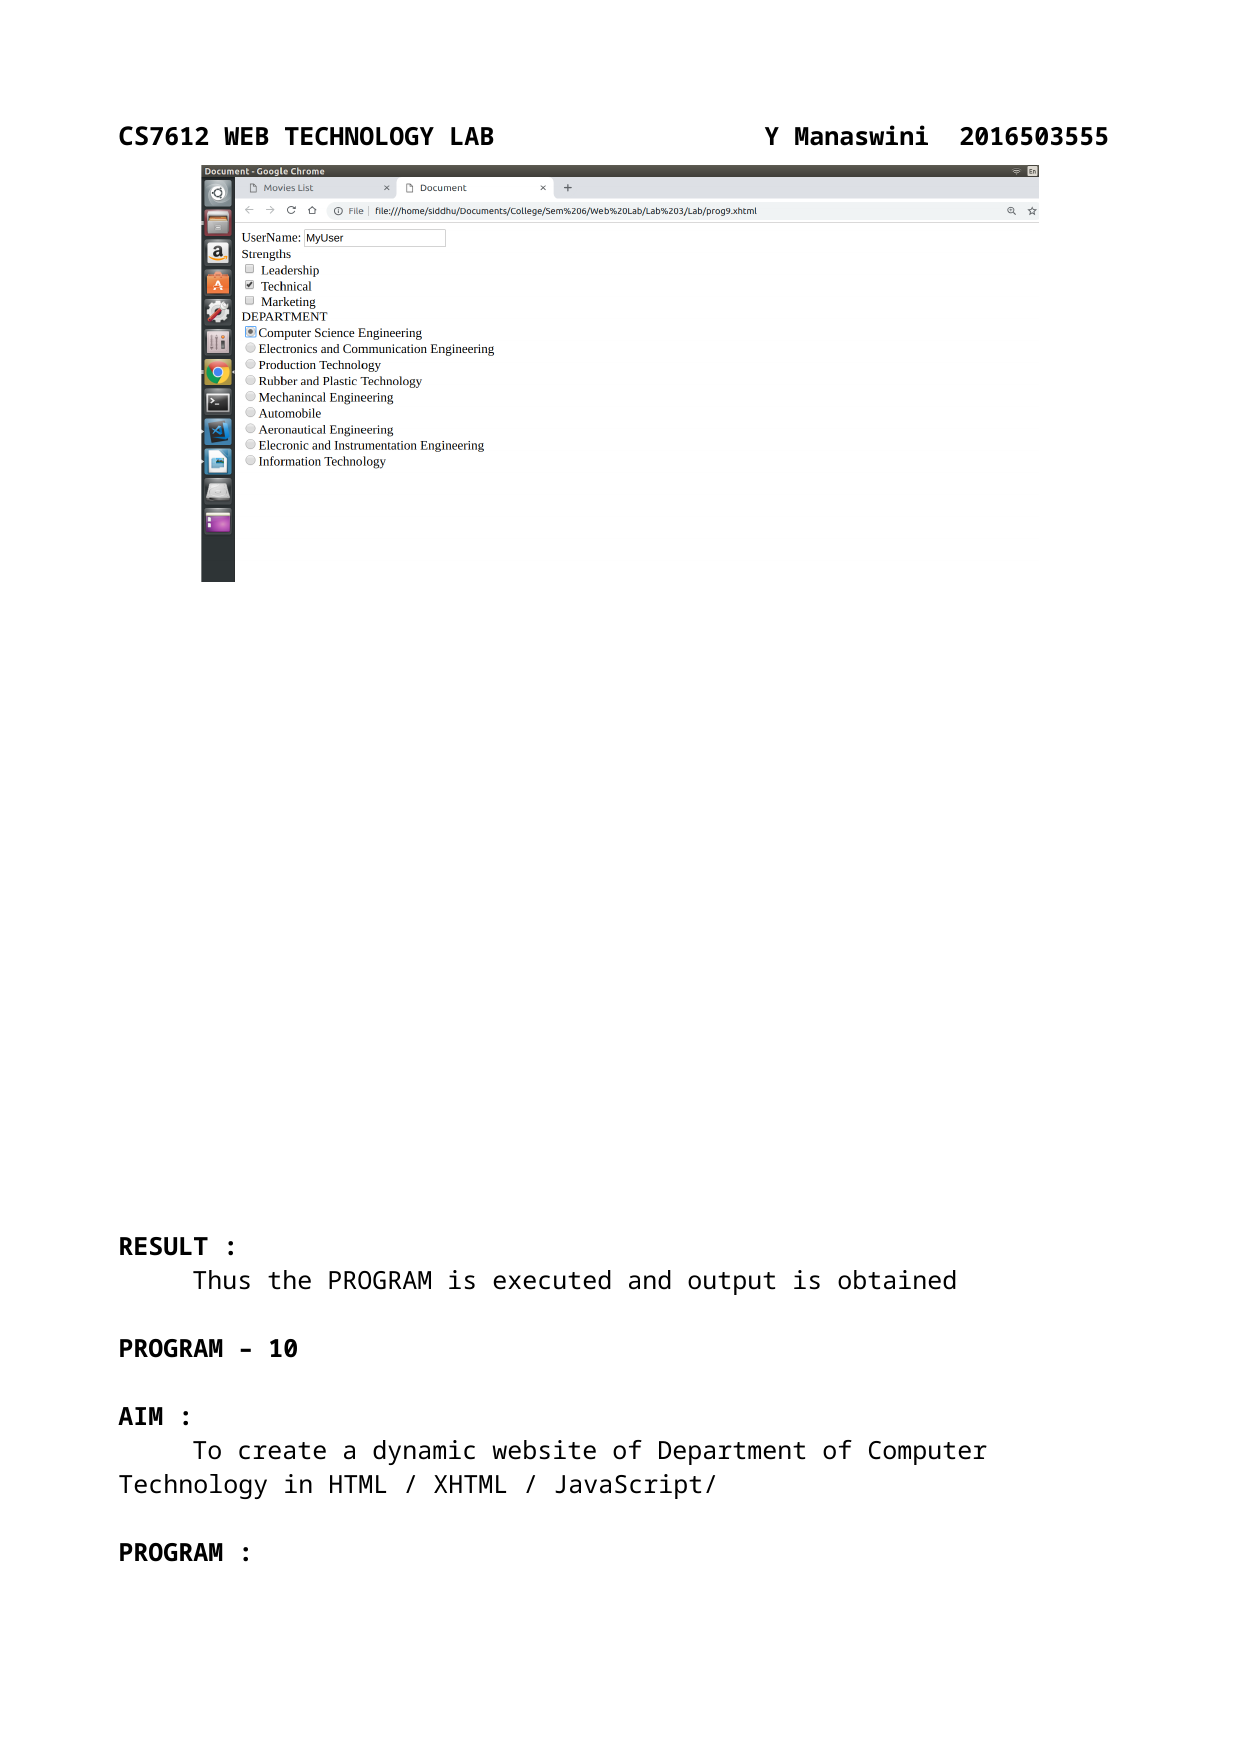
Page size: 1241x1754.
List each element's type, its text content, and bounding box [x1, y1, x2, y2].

text Thus the PROGRAM is executed and output is obtained [118, 1262, 1122, 1296]
text PROGRAM : [118, 1535, 1122, 1569]
text AIM : [118, 1398, 1122, 1433]
picture [201, 165, 1039, 582]
text PROGRAM – 10 [118, 1330, 1122, 1364]
text RESULT : [118, 1228, 1122, 1262]
text To create a dynamic website of Department of Computer Technology in HTML / XHTML / JavaScript/ [118, 1433, 1122, 1501]
